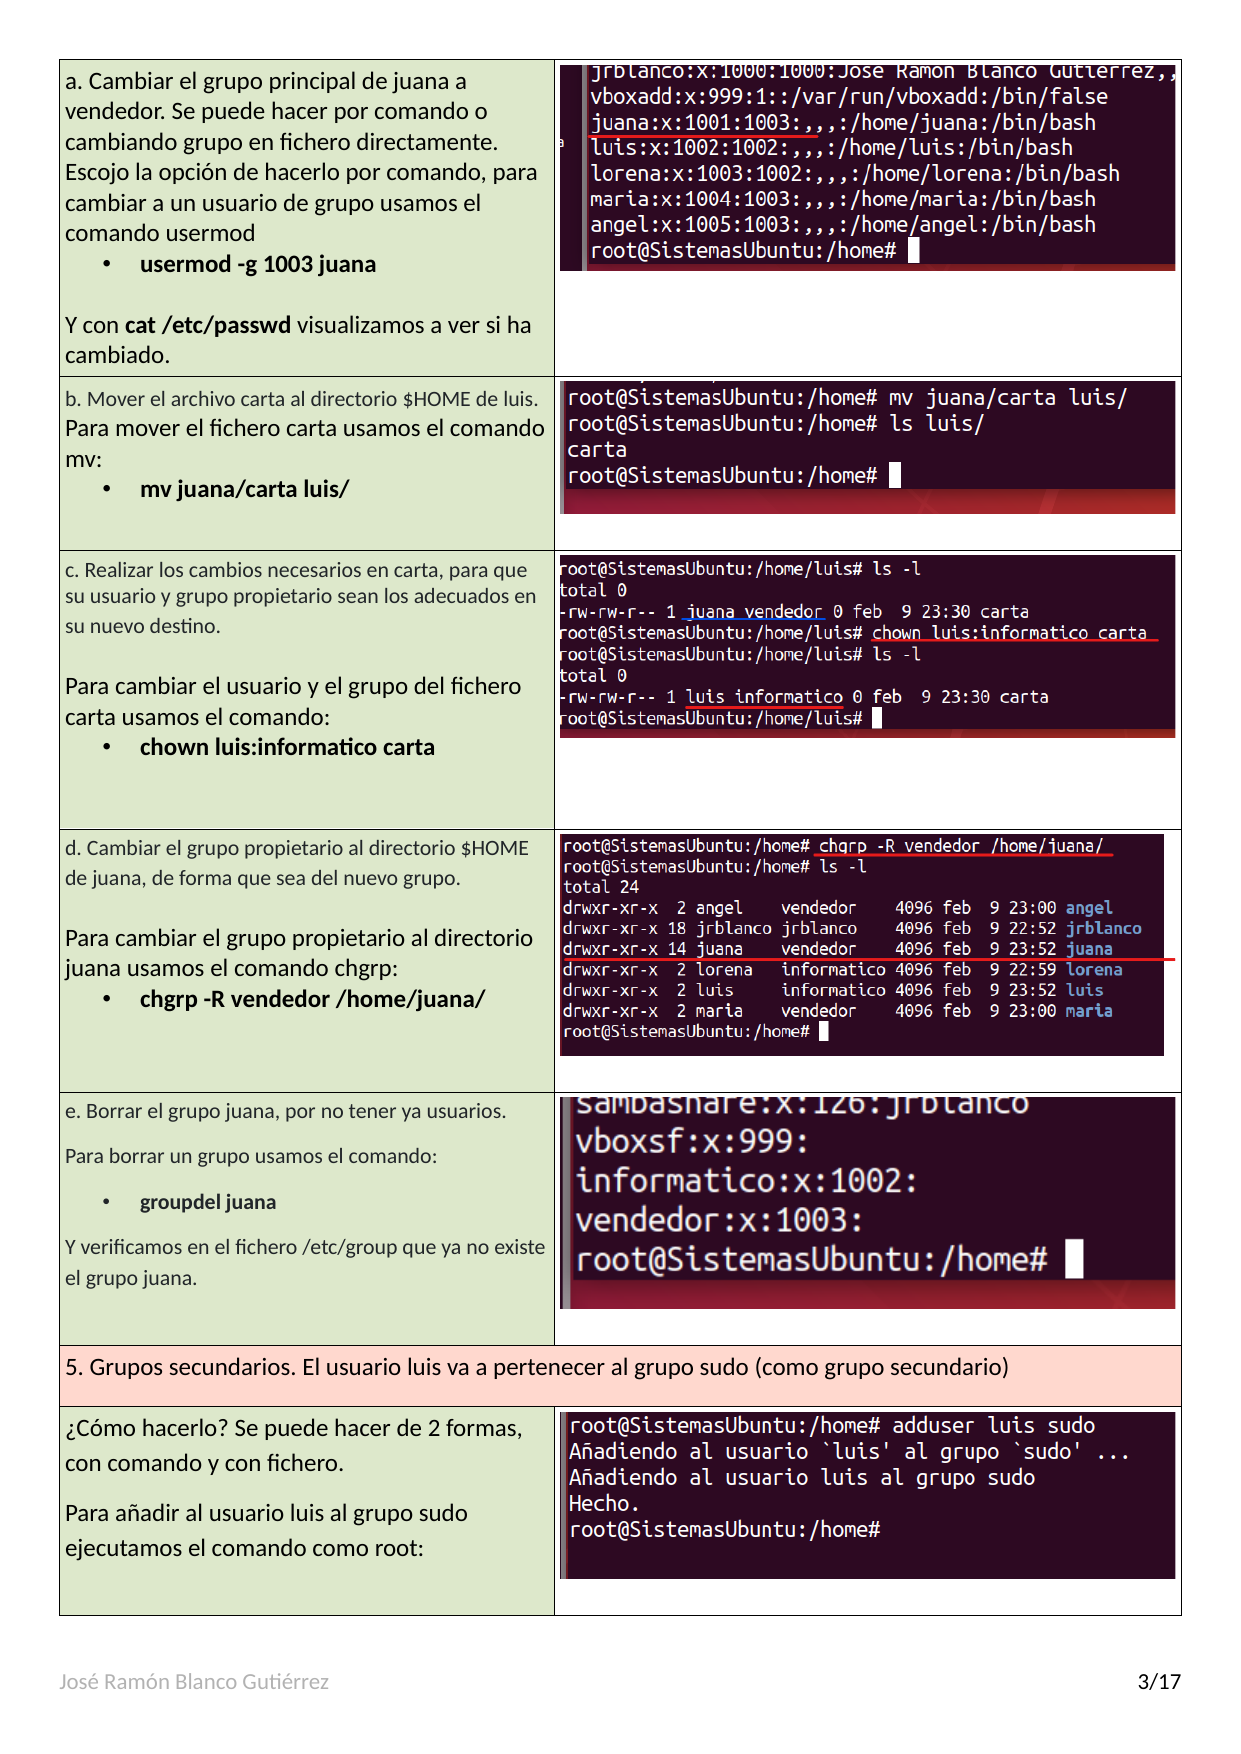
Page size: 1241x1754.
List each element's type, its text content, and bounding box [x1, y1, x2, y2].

table_cell [555, 1407, 1181, 1615]
table_cell [555, 830, 1181, 1092]
picture [560, 834, 1176, 1056]
table_cell ¿Cómo hacerlo? Se puede hacer de 2 formas, con comando y con fichero. Para añadir al usuario luis al grupo sudo ejecutamos el comando como root: adduser luis sudo [60, 1407, 554, 1615]
picture [560, 381, 1176, 514]
table_cell 5. Grupos secundarios. El usuario luis va a pertenecer al grupo sudo (como grupo secundario) [60, 1346, 1181, 1406]
table_cell a. Cambiar el grupo principal de juana a vendedor. Se puede hacer por comando o cambiando grupo en fichero directamente. Escojo la opción de hacerlo por comando, para cambiar a un usuario de grupo usamos el comando usermod usermod -g 1003 juana Y con cat /etc/passwd visualizamos a ver si ha cambiado. [60, 60, 554, 376]
table_cell d. Cambiar el grupo propietario al directorio $HOME de juana, de forma que sea del nuevo grupo. Para cambiar el grupo propietario al directorio juana usamos el comando chgrp: chgrp -R vendedor /home/juana/ [60, 830, 554, 1092]
picture [560, 1097, 1176, 1309]
table_cell [555, 60, 1181, 376]
table_cell e. Borrar el grupo juana, por no tener ya usuarios. Para borrar un grupo usamos el comando: groupdel juana Y verificamos en el fichero /etc/group que ya no existe el grupo juana. [60, 1093, 554, 1345]
table_cell c. Realizar los cambios necesarios en carta, para que su usuario y grupo propietario sean los adecuados en su nuevo destino. Para cambiar el usuario y el grupo del fichero carta usamos el comando: chown luis:informatico carta [60, 551, 554, 828]
table_cell [555, 377, 1181, 550]
table_cell [555, 551, 1181, 828]
table_cell b. Mover el archivo carta al directorio $HOME de luis. Para mover el fichero carta usamos el comando mv: mv juana/carta luis/ [60, 377, 554, 550]
picture [560, 1412, 1176, 1579]
picture [560, 555, 1176, 738]
picture [560, 65, 1176, 271]
table_cell [555, 1093, 1181, 1345]
